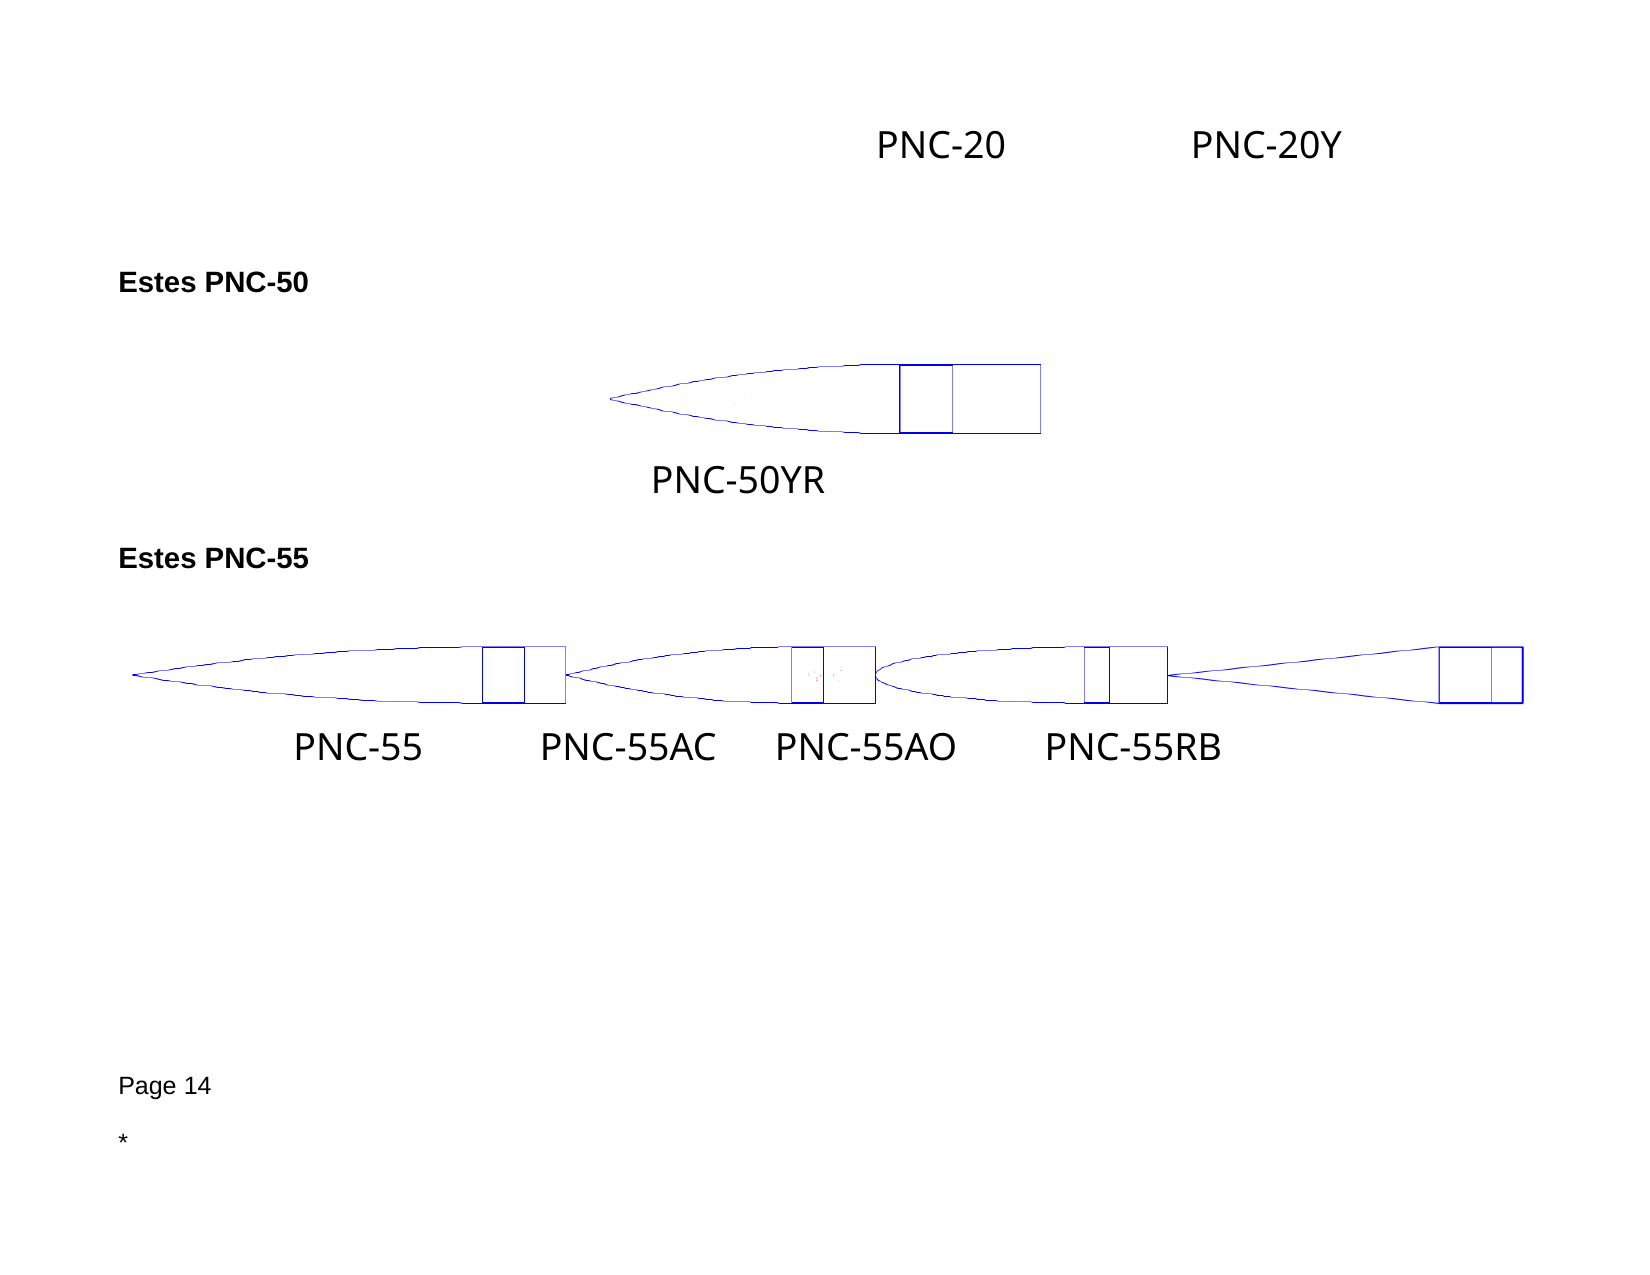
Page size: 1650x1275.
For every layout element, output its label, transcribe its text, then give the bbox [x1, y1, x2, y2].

picture [600, 358, 1050, 440]
text PNC-20 PNC-20Y [118, 118, 1532, 228]
text PNC-55 PNC-55AC PNC-55AO PNC-55RB [118, 713, 1532, 771]
subtitle Estes PNC-55 [118, 541, 1532, 575]
picture [118, 635, 1532, 713]
text PNC-50YR [118, 454, 1532, 505]
subtitle Estes PNC-50 [118, 264, 1532, 298]
